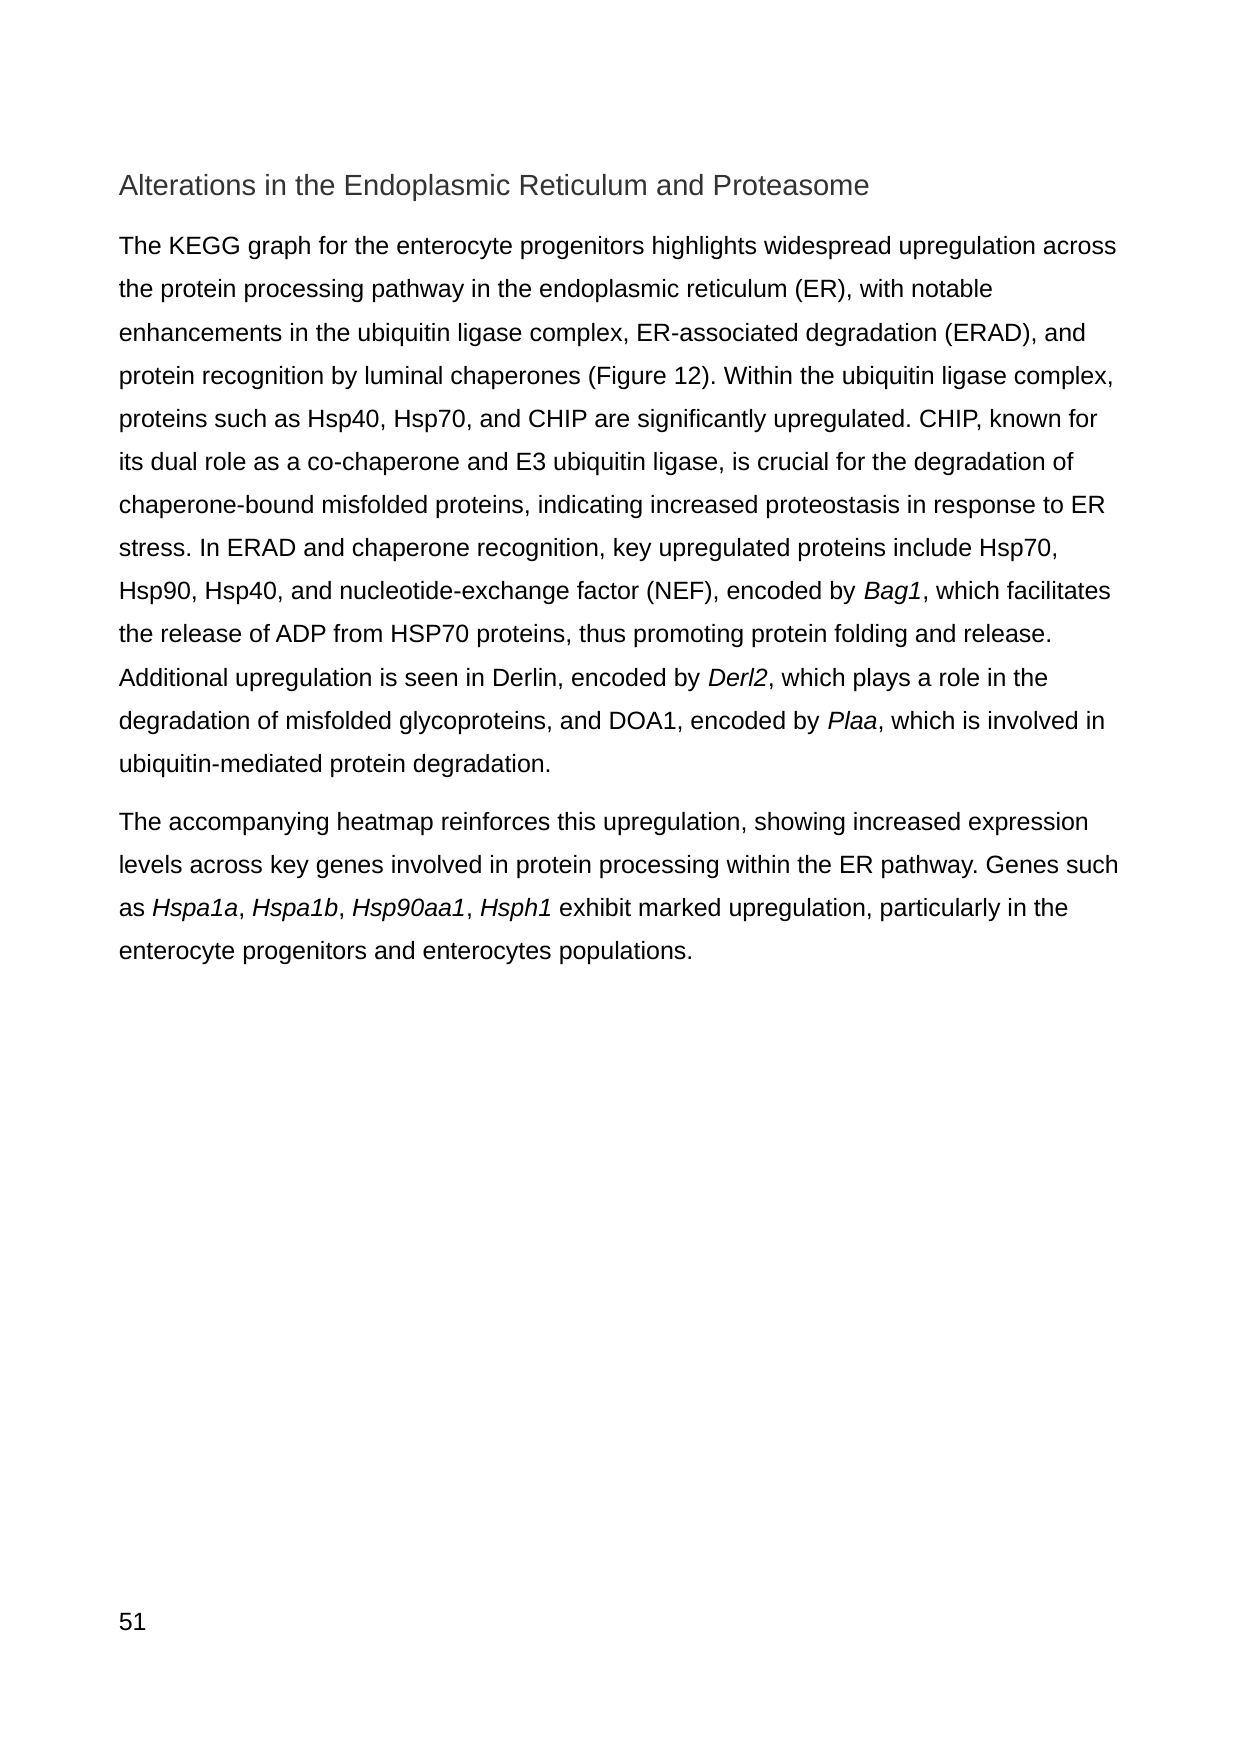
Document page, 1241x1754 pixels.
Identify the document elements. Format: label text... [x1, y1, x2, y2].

text The KEGG graph for the enterocyte progenitors highlights widespread upregulation across the protein processing pathway in the endoplasmic reticulum (ER), with notable enhancements in the ubiquitin ligase complex, ER-associated degradation (ERAD), and protein recognition by luminal chaperones (Figure 12). Within the ubiquitin ligase complex, proteins such as Hsp40, Hsp70, and CHIP are significantly upregulated. CHIP, known for its dual role as a co-chaperone and E3 ubiquitin ligase, is crucial for the degradation of chaperone-bound misfolded proteins, indicating increased proteostasis in response to ER stress. In ERAD and chaperone recognition, key upregulated proteins include Hsp70, Hsp90, Hsp40, and nucleotide-exchange factor (NEF), encoded by Bag1, which facilitates the release of ADP from HSP70 proteins, thus promoting protein folding and release. Additional upregulation is seen in Derlin, encoded by Derl2, which plays a role in the degradation of misfolded glycoproteins, and DOA1, encoded by Plaa, which is involved in ubiquitin-mediated protein degradation. [118, 231, 1122, 777]
text The accompanying heatmap reinforces this upregulation, showing increased expression levels across key genes involved in protein processing within the ER pathway. Genes such as Hspa1a, Hspa1b, Hsp90aa1, Hsph1 exhibit marked upregulation, particularly in the enterocyte progenitors and enterocytes populations. [118, 806, 1122, 964]
subtitle Alterations in the Endoplasmic Reticulum and Proteasome [118, 168, 1122, 202]
